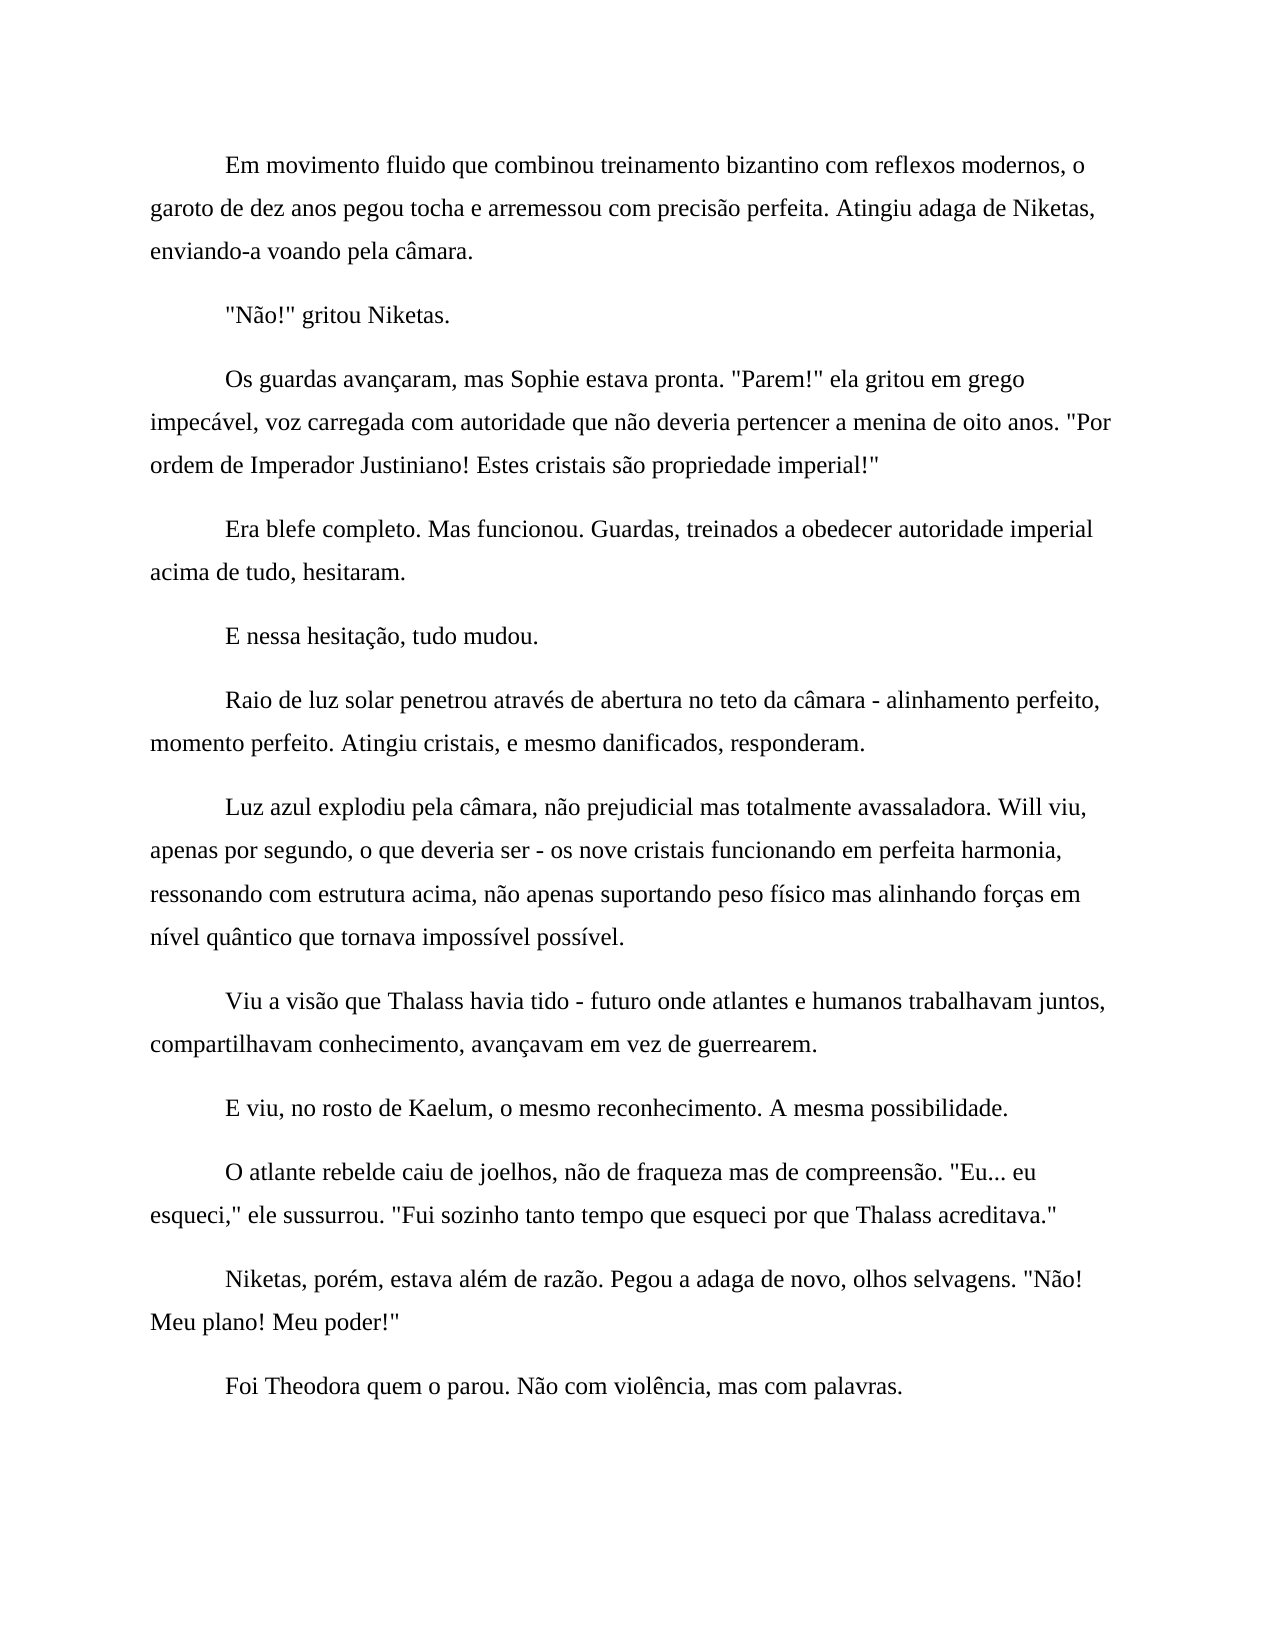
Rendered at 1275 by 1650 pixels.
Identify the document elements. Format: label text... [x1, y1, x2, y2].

text Niketas, porém, estava além de razão. Pegou a adaga de novo, olhos selvagens. "Não! Meu plano! Meu poder!" [150, 1264, 1125, 1336]
text Em movimento fluido que combinou treinamento bizantino com reflexos modernos, o garoto de dez anos pegou tocha e arremessou com precisão perfeita. Atingiu adaga de Niketas, enviando-a voando pela câmara. [150, 150, 1125, 265]
text Viu a visão que Thalass havia tido - futuro onde atlantes e humanos trabalhavam juntos, compartilhavam conhecimento, avançavam em vez de guerrearem. [150, 986, 1125, 1058]
text E viu, no rosto de Kaelum, o mesmo reconhecimento. A mesma possibilidade. [150, 1093, 1125, 1122]
text Raio de luz solar penetrou através de abertura no teto da câmara - alinhamento perfeito, momento perfeito. Atingiu cristais, e mesmo danificados, responderam. [150, 685, 1125, 757]
text E nessa hesitação, tudo mudou. [150, 621, 1125, 650]
text Os guardas avançaram, mas Sophie estava pronta. "Parem!" ela gritou em grego impecável, voz carregada com autoridade que não deveria pertencer a menina de oito anos. "Por ordem de Imperador Justiniano! Estes cristais são propriedade imperial!" [150, 364, 1125, 479]
text Luz azul explodiu pela câmara, não prejudicial mas totalmente avassaladora. Will viu, apenas por segundo, o que deveria ser - os nove cristais funcionando em perfeita harmonia, ressonando com estrutura acima, não apenas suportando peso físico mas alinhando forças em nível quântico que tornava impossível possível. [150, 792, 1125, 951]
text O atlante rebelde caiu de joelhos, não de fraqueza mas de compreensão. "Eu... eu esqueci," ele sussurrou. "Fui sozinho tanto tempo que esqueci por que Thalass acreditava." [150, 1157, 1125, 1229]
text Foi Theodora quem o parou. Não com violência, mas com palavras. [150, 1371, 1125, 1400]
text "Não!" gritou Niketas. [150, 300, 1125, 329]
text Era blefe completo. Mas funcionou. Guardas, treinados a obedecer autoridade imperial acima de tudo, hesitaram. [150, 514, 1125, 586]
